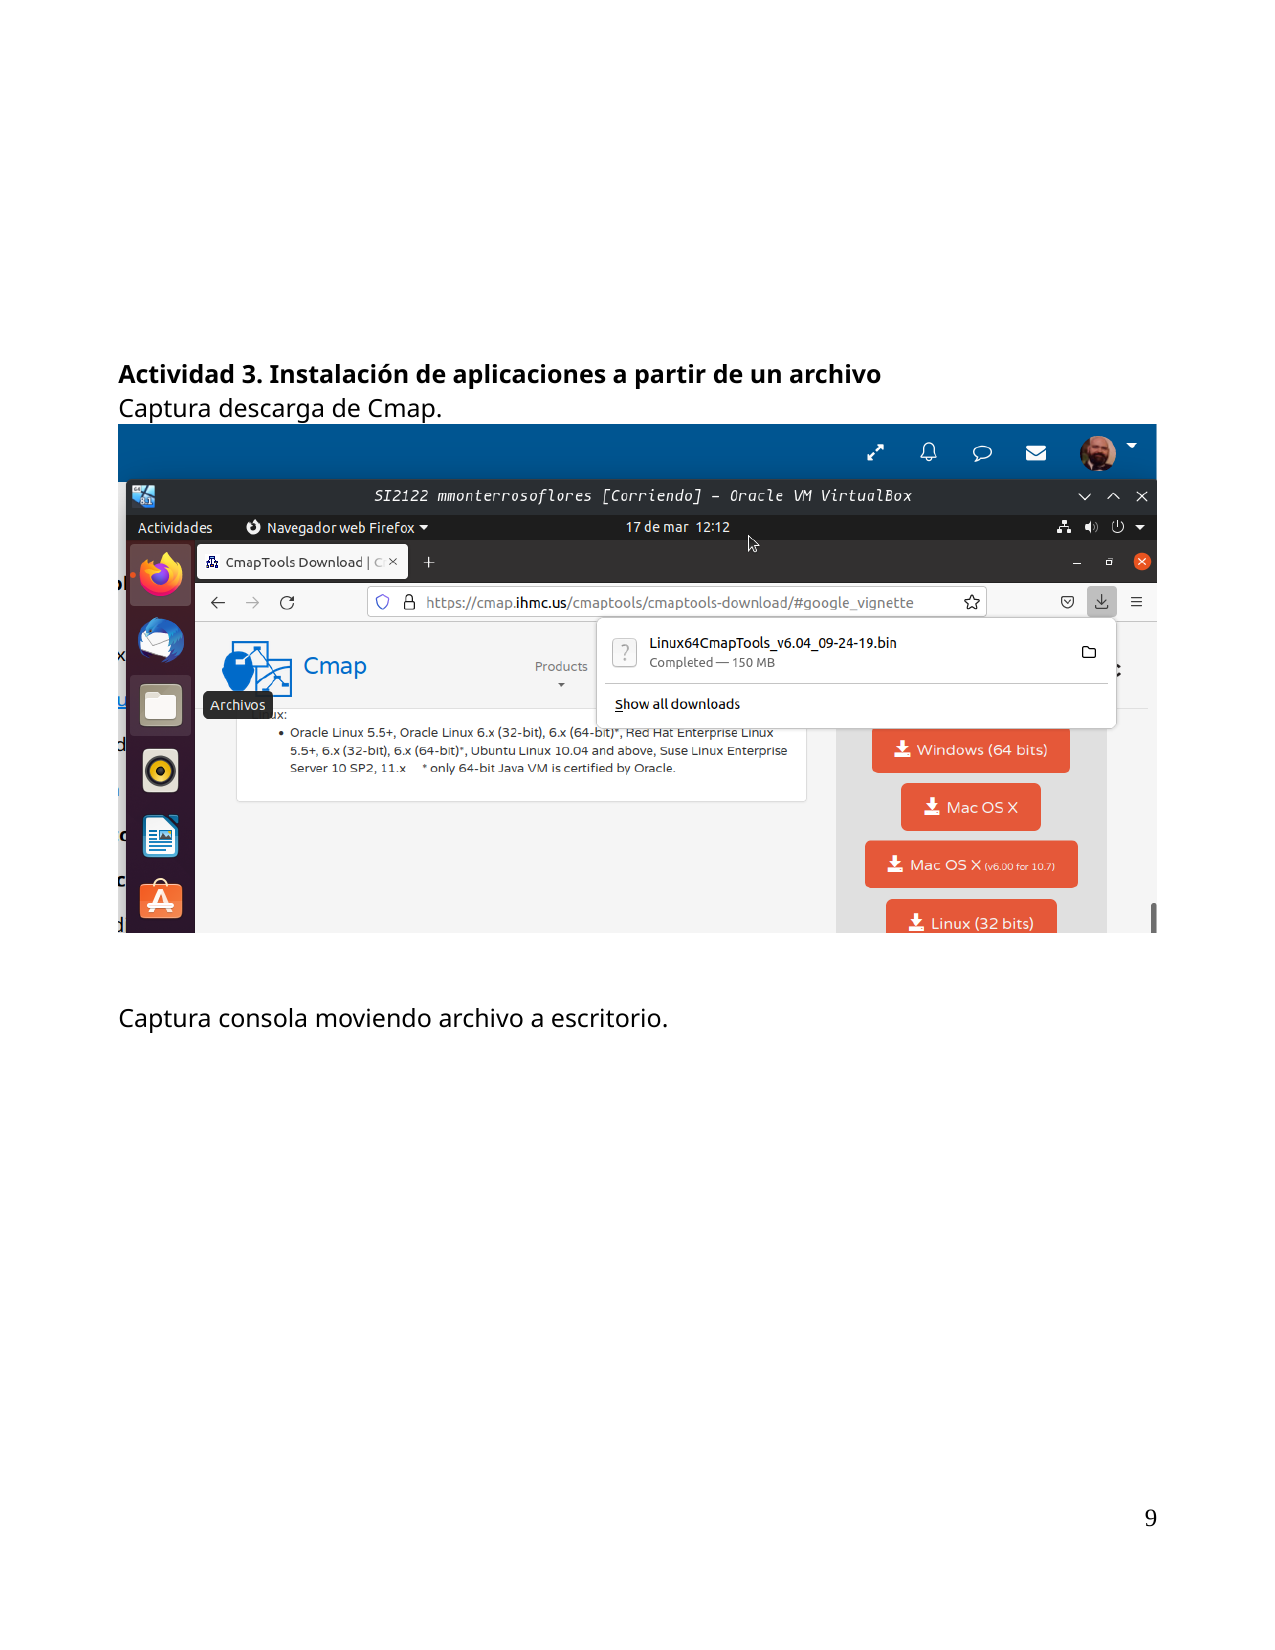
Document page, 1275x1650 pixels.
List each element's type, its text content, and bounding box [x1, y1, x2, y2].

table_header [118, 933, 1157, 967]
text Captura descarga de Cmap. [118, 391, 1157, 424]
picture [118, 424, 1157, 933]
text Captura consola moviendo archivo a escritorio. [118, 1001, 1157, 1035]
text Actividad 3. Instalación de aplicaciones a partir de un archivo [118, 357, 1157, 391]
